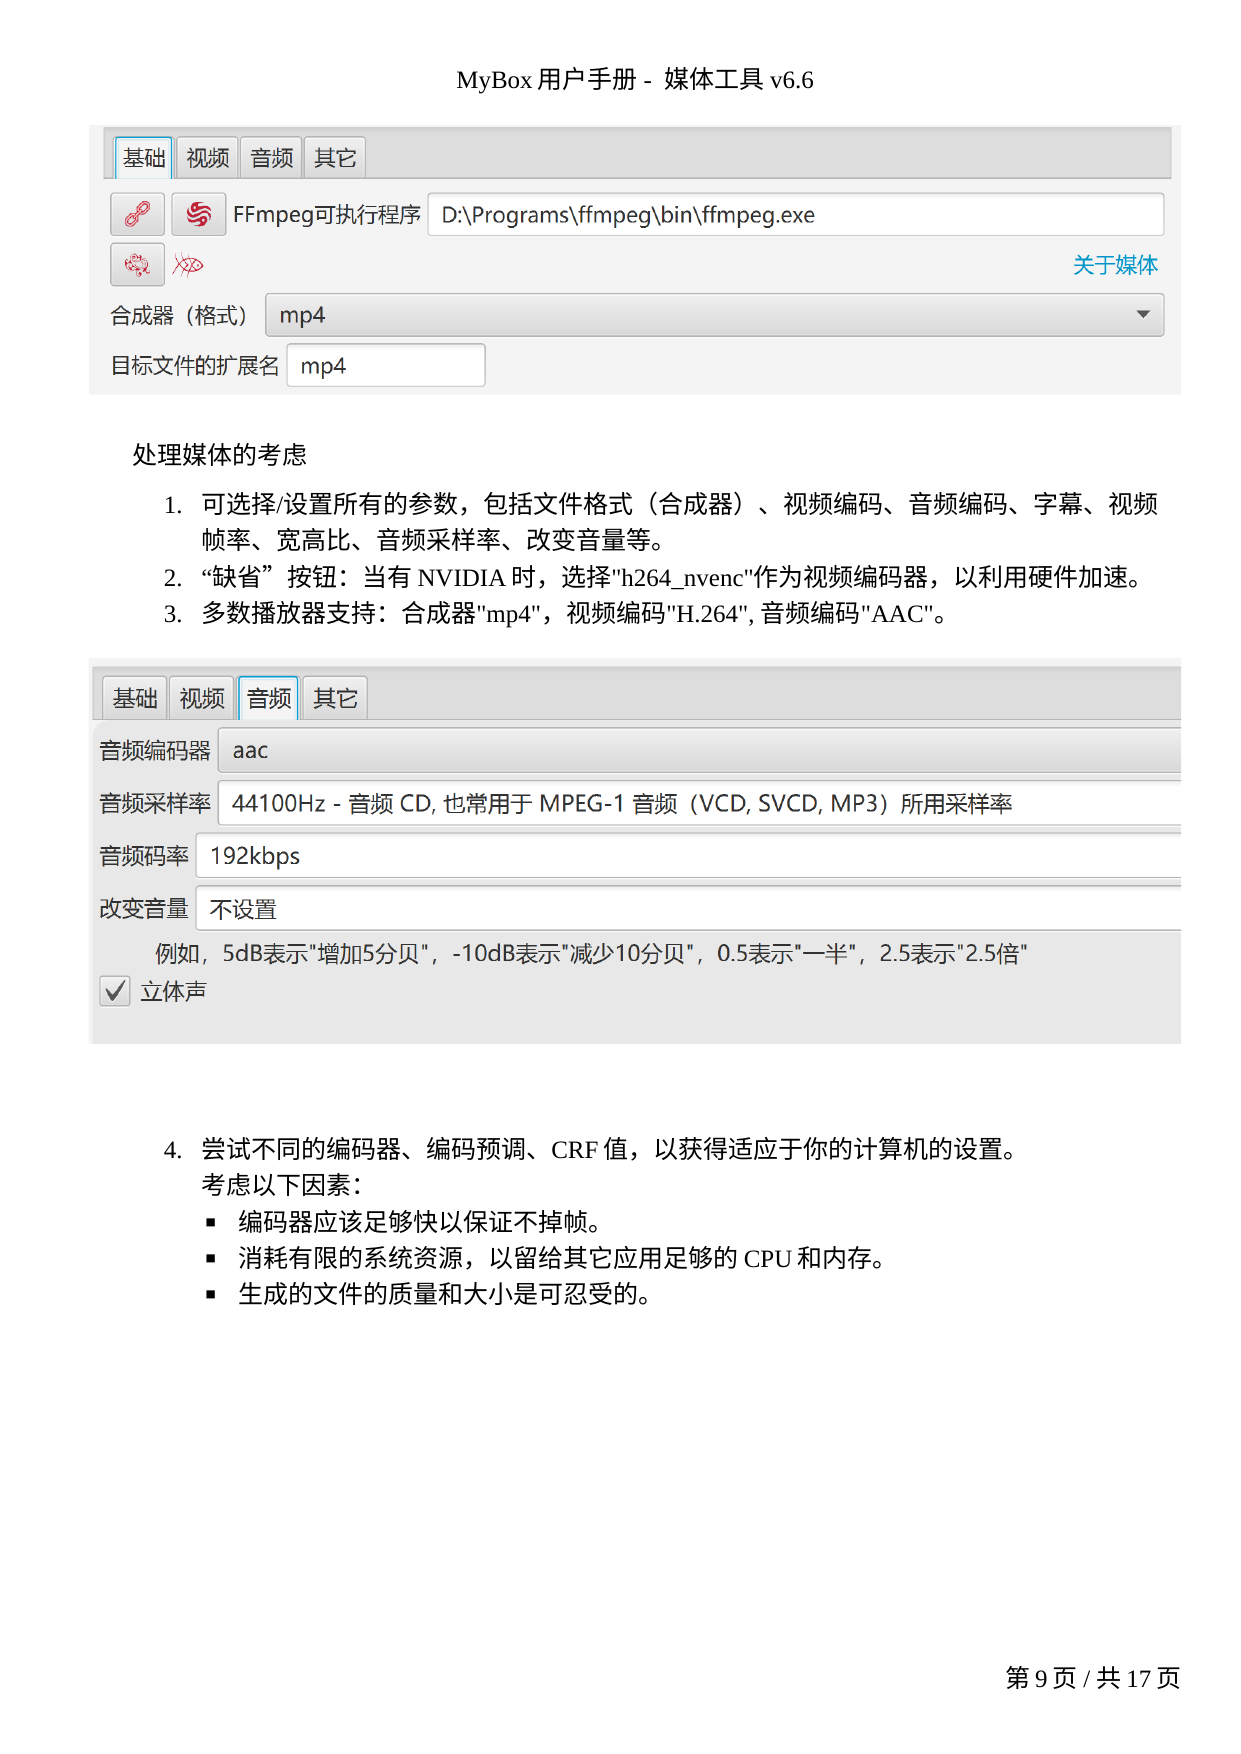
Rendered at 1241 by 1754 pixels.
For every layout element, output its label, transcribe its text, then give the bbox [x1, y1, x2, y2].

list 考虑以下因素： [163, 1166, 1181, 1202]
list 消耗有限的系统资源，以留给其它应用足够的CPU和内存。 [201, 1238, 1181, 1274]
list 生成的文件的质量和大小是可忍受的。 [201, 1274, 1181, 1311]
list 多数播放器支持：合成器"mp4"，视频编码"H.264", 音频编码"AAC"。 [163, 593, 1181, 629]
list 编码器应该足够快以保证不掉帧。 [201, 1202, 1181, 1238]
list “缺省”按钮：当有NVIDIA时，选择"h264_nvenc"作为视频编码器，以利用硬件加速。 [163, 557, 1181, 593]
list 可选择/设置所有的参数，包括文件格式（合成器）、视频编码、音频编码、字幕、视频帧率、宽高比、音频采样率、改变音量等。 [163, 484, 1181, 557]
text 处理媒体的考虑 [88, 436, 1181, 472]
picture [88, 124, 1182, 395]
list 尝试不同的编码器、编码预调、CRF值，以获得适应于你的计算机的设置。 [163, 1129, 1181, 1166]
picture [88, 658, 1182, 1044]
